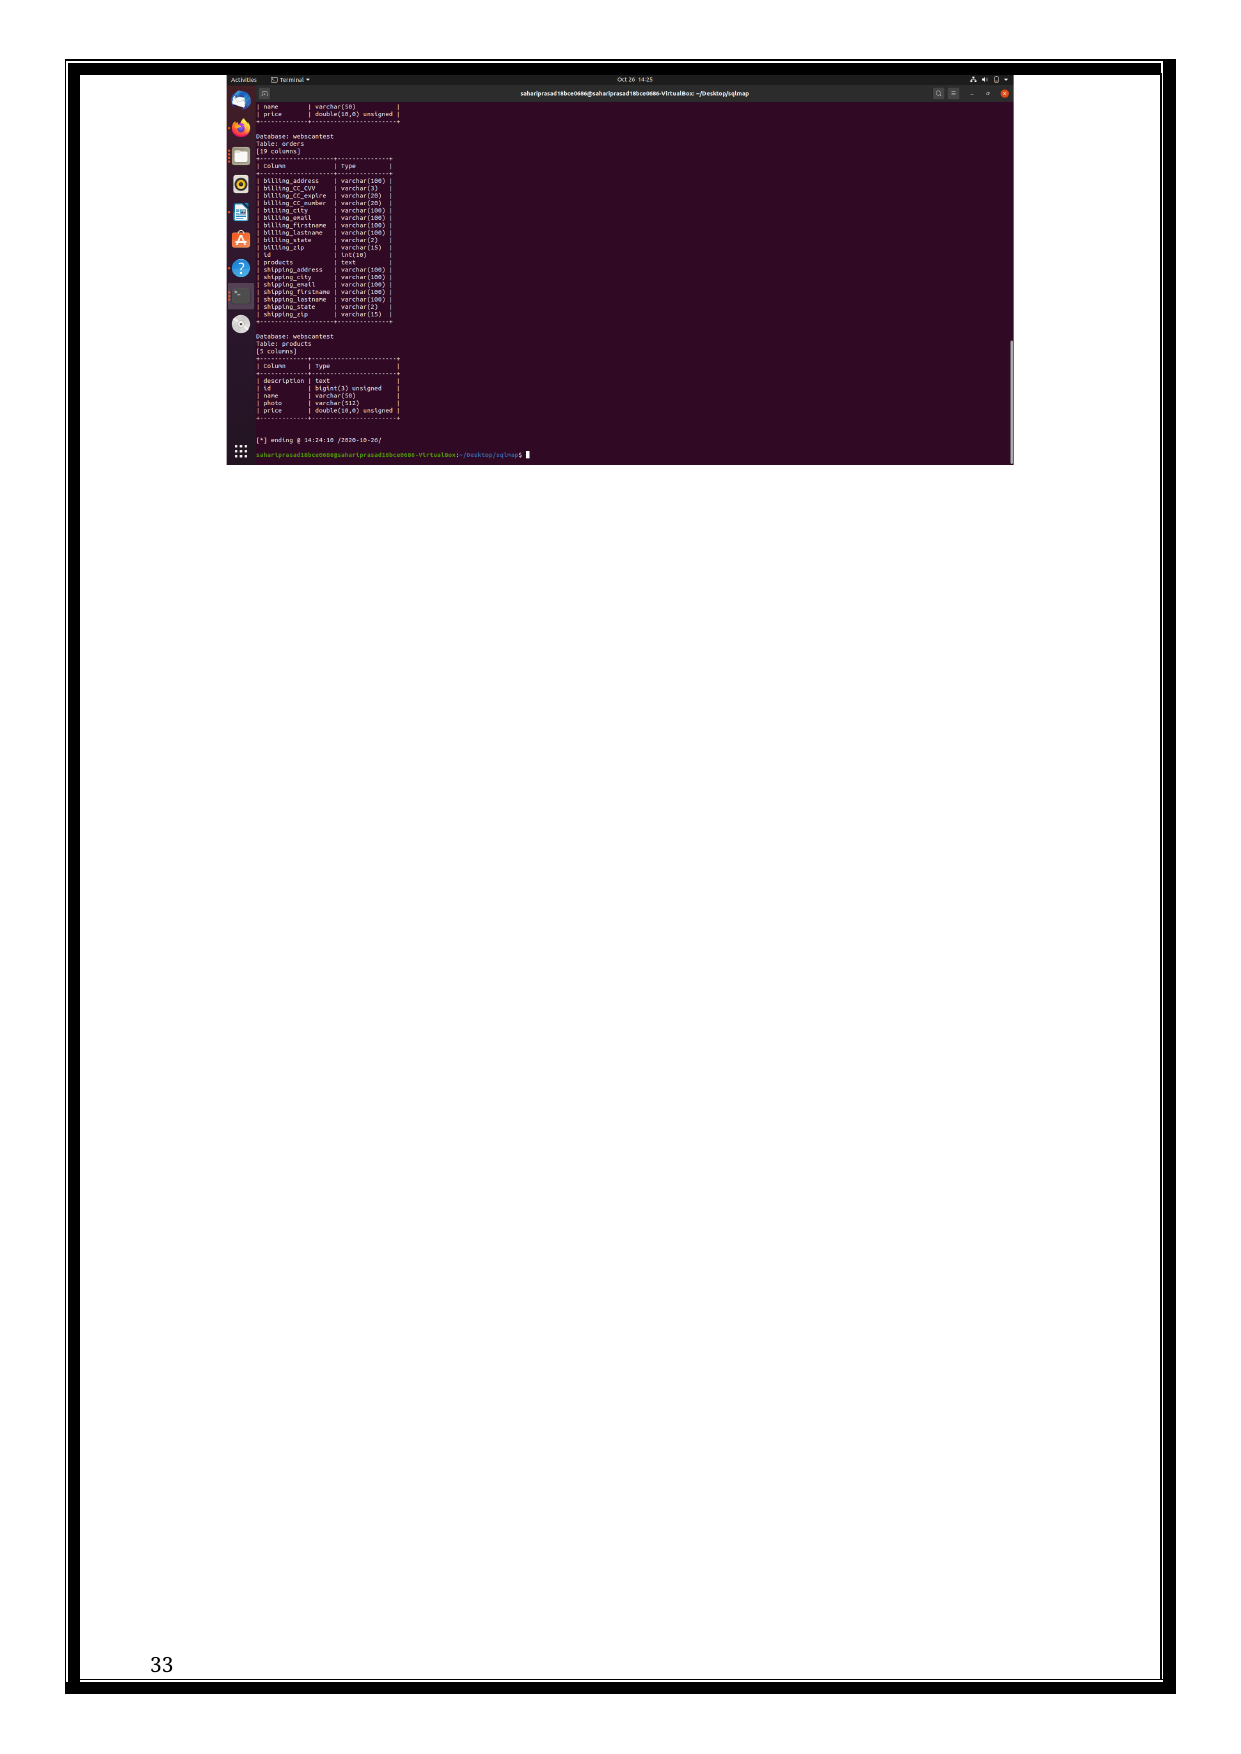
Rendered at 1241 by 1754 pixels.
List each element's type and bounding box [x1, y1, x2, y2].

picture [226, 75, 1014, 465]
